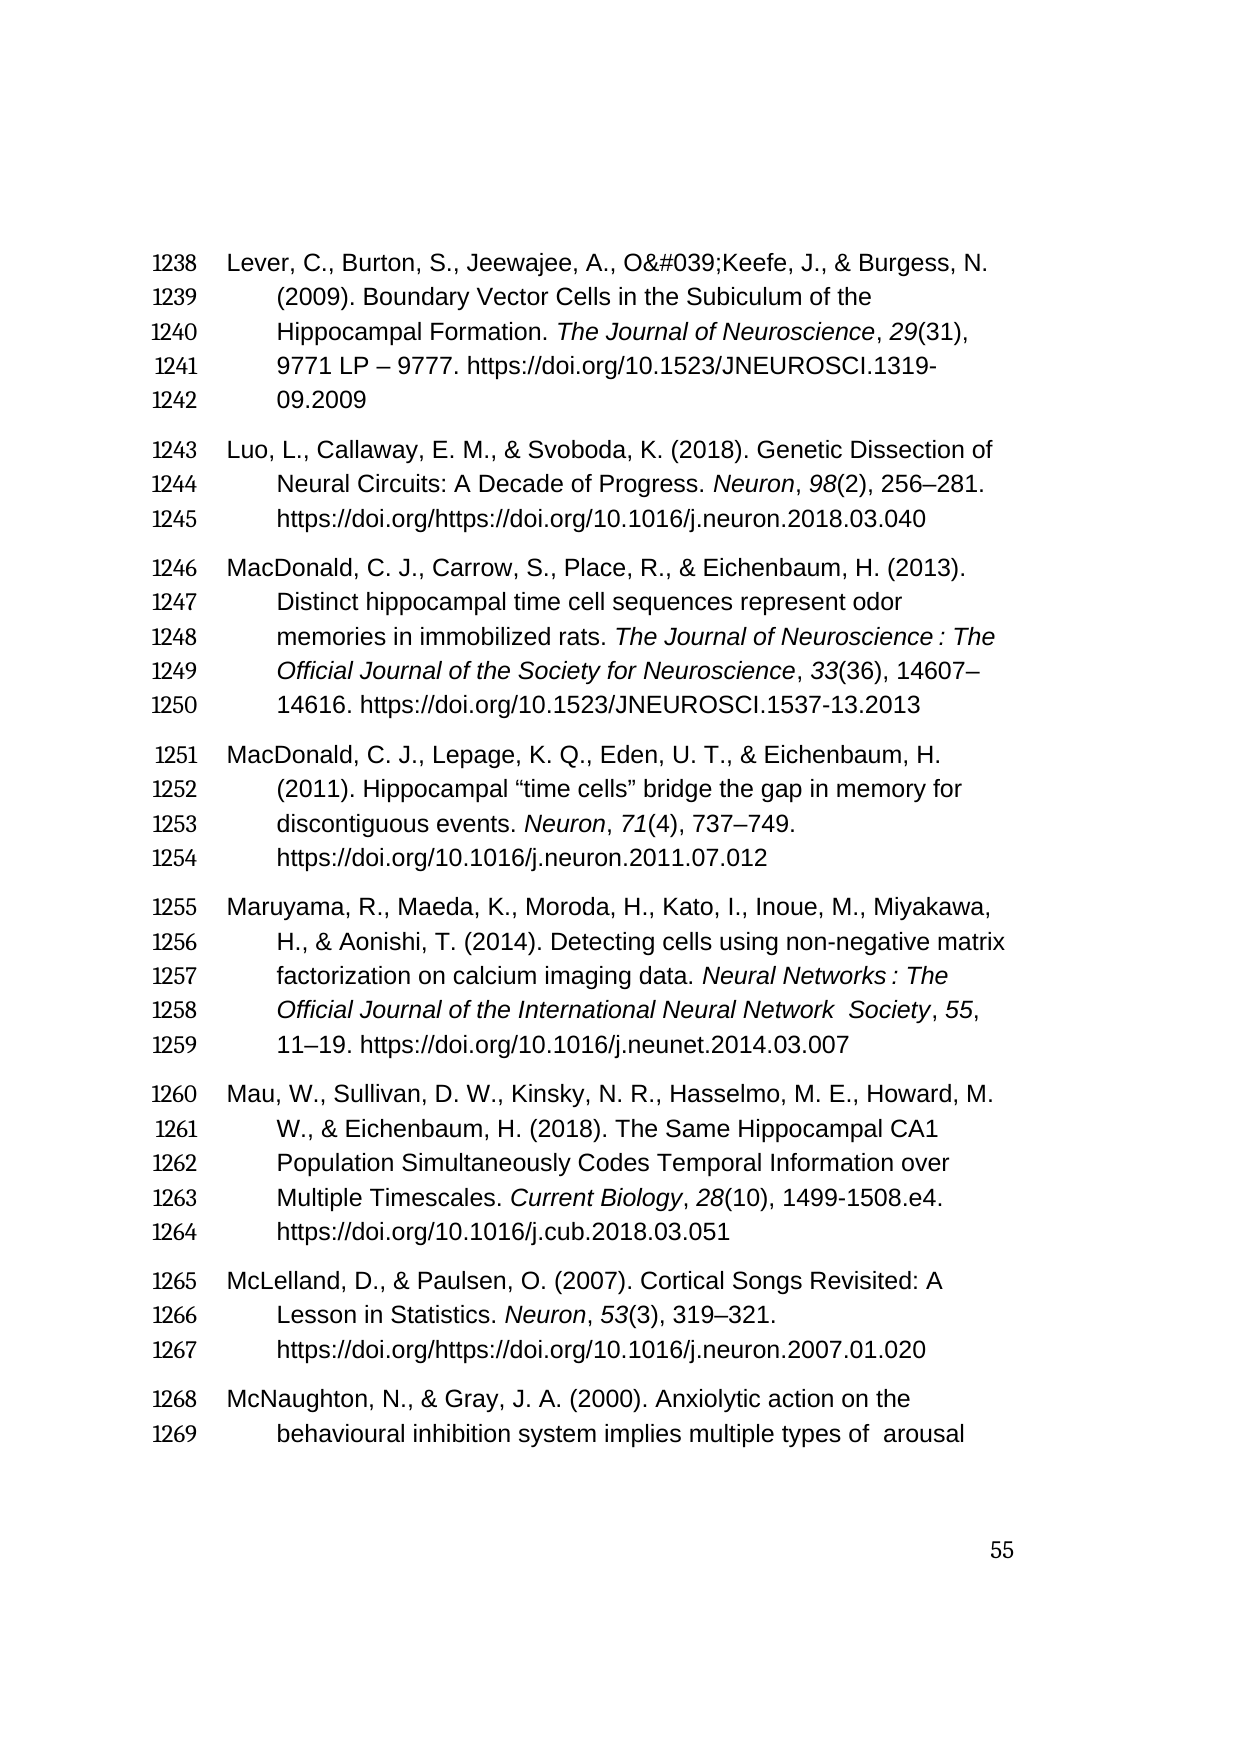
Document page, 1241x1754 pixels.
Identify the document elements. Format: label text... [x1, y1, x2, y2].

text MacDonald, C. J., Carrow, S., Place, R., & Eichenbaum, H. (2013). Distinct hippocampal time cell sequences represent odor memories in immobilized rats. The Journal of Neuroscience : The Official Journal of the Society for Neuroscience, 33(36), 14607–14616. https://doi.org/10.1523/JNEUROSCI.1537-13.2013 [226, 553, 1014, 719]
text MacDonald, C. J., Lepage, K. Q., Eden, U. T., & Eichenbaum, H. (2011). Hippocampal “time cells” bridge the gap in memory for discontiguous events. Neuron, 71(4), 737–749. https://doi.org/10.1016/j.neuron.2011.07.012 [226, 739, 1014, 872]
text McNaughton, N., & Gray, J. A. (2000). Anxiolytic action on the behavioural inhibition system implies multiple types of arousal [226, 1384, 1014, 1447]
text Mau, W., Sullivan, D. W., Kinsky, N. R., Hasselmo, M. E., Howard, M. W., & Eichenbaum, H. (2018). The Same Hippocampal CA1 Population Simultaneously Codes Temporal Information over Multiple Timescales. Current Biology, 28(10), 1499-1508.e4. https://doi.org/10.1016/j.cub.2018.03.051 [226, 1079, 1014, 1246]
text Maruyama, R., Maeda, K., Moroda, H., Kato, I., Inoue, M., Miyakawa, H., & Aonishi, T. (2014). Detecting cells using non-negative matrix factorization on calcium imaging data. Neural Networks : The Official Journal of the International Neural Network Society, 55, 11–19. https://doi.org/10.1016/j.neunet.2014.03.007 [226, 892, 1014, 1059]
text Luo, L., Callaway, E. M., & Svoboda, K. (2018). Genetic Dissection of Neural Circuits: A Decade of Progress. Neuron, 98(2), 256–281. https://doi.org/https://doi.org/10.1016/j.neuron.2018.03.040 [226, 434, 1014, 532]
text McLelland, D., & Paulsen, O. (2007). Cortical Songs Revisited: A Lesson in Statistics. Neuron, 53(3), 319–321. https://doi.org/https://doi.org/10.1016/j.neuron.2007.01.020 [226, 1266, 1014, 1364]
text Lever, C., Burton, S., Jeewajee, A., O&#039;Keefe, J., & Burgess, N. (2009). Boundary Vector Cells in the Subiculum of the Hippocampal Formation. The Journal of Neuroscience, 29(31), 9771 LP – 9777. https://doi.org/10.1523/JNEUROSCI.1319-09.2009 [226, 248, 1014, 414]
